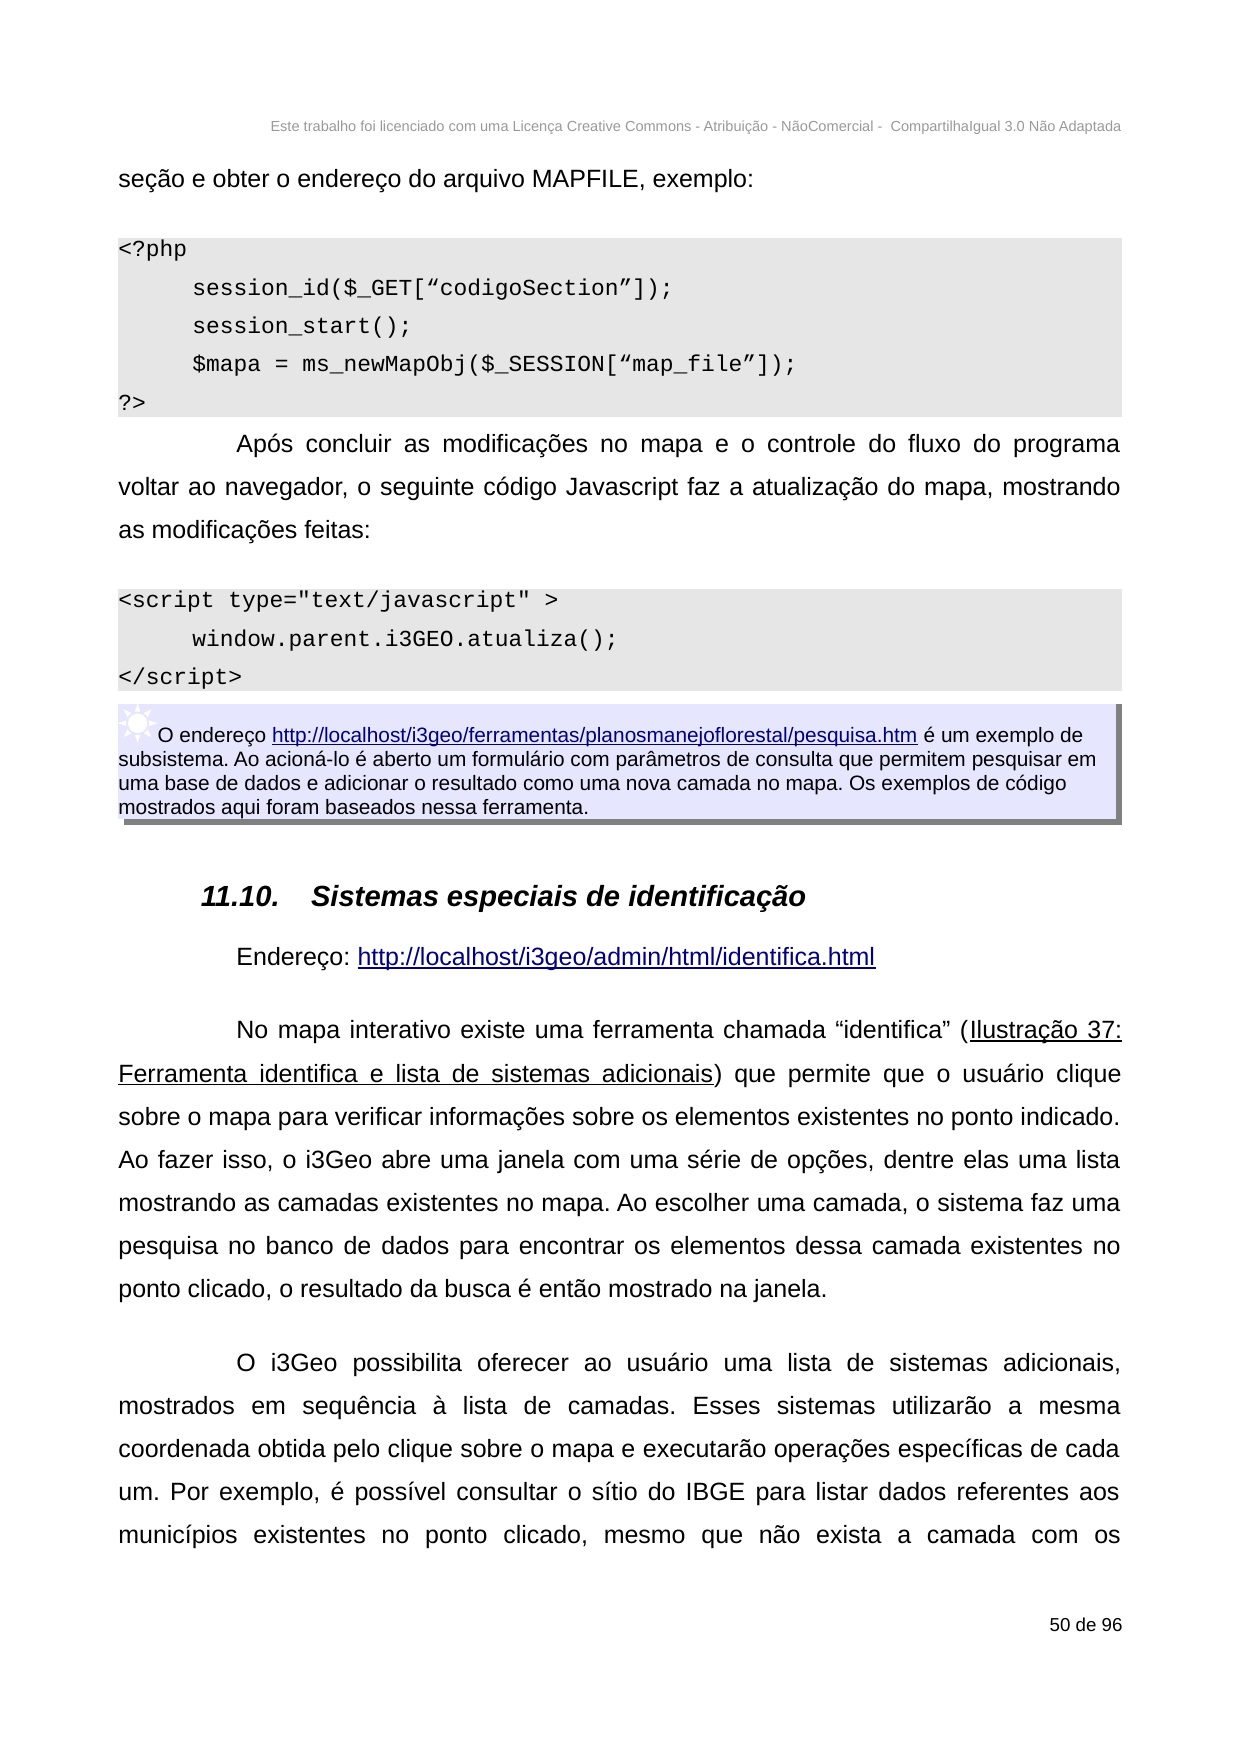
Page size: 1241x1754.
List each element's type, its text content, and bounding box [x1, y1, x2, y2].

text <script type="text/javascript" > [118, 589, 1122, 615]
text Endereço: http://localhost/i3geo/admin/html/identifica.html [118, 942, 1122, 971]
picture [134, 703, 141, 712]
text session_start(); [118, 314, 1122, 340]
text O endereço http://localhost/i3geo/ferramentas/planosmanejoflorestal/pesquisa.htm é um exemplo de subsistema. Ao acioná-lo é aberto um formulário com parâmetros de consulta que permitem pesquisar em uma base de dados e adicionar o resultado como uma nova camada no mapa. Os exemplos de código mostrados aqui foram baseados nessa ferramenta. [118, 704, 1116, 819]
text $mapa = ms_newMapObj($_SESSION[“map_file”]); [118, 353, 1122, 378]
text Após concluir as modificações no mapa e o controle do fluxo do programa voltar ao navegador, o seguinte código Javascript faz a atualização do mapa, mostrando as modificações feitas: [118, 429, 1122, 544]
picture [123, 729, 132, 738]
subtitle Sistemas especiais de identificação [163, 879, 1077, 913]
text seção e obter o endereço do arquivo MAPFILE, exemplo: [118, 164, 1122, 193]
text <?php [118, 238, 1122, 263]
text </script> [118, 665, 1122, 691]
text No mapa interativo existe uma ferramenta chamada “identifica” (Ilustração 37: Ferramenta identifica e lista de sistemas adicionais) que permite que o usuário clique sobre o mapa para verificar informações sobre os elementos existentes no ponto indicado. Ao fazer isso, o i3Geo abre uma janela com uma série de opções, dentre elas uma lista mostrando as camadas existentes no mapa. Ao escolher uma camada, o sistema faz uma pesquisa no banco de dados para encontrar os elementos dessa camada existentes no ponto clicado, o resultado da busca é então mostrado na janela. [118, 1016, 1122, 1303]
text ?> [118, 391, 1122, 417]
picture [118, 709, 152, 743]
picture [149, 720, 158, 727]
text window.parent.i3GEO.atualiza(); [118, 627, 1122, 653]
text session_id($_GET[“codigoSection”]); [118, 276, 1122, 302]
text O i3Geo possibilita oferecer ao usuário uma lista de sistemas adicionais, mostrados em sequência à lista de camadas. Esses sistemas utilizarão a mesma coordenada obtida pelo clique sobre o mapa e executarão operações específicas de cada um. Por exemplo, é possível consultar o sítio do IBGE para listar dados referentes aos municípios existentes no ponto clicado, mesmo que não exista a camada com os [118, 1347, 1122, 1549]
